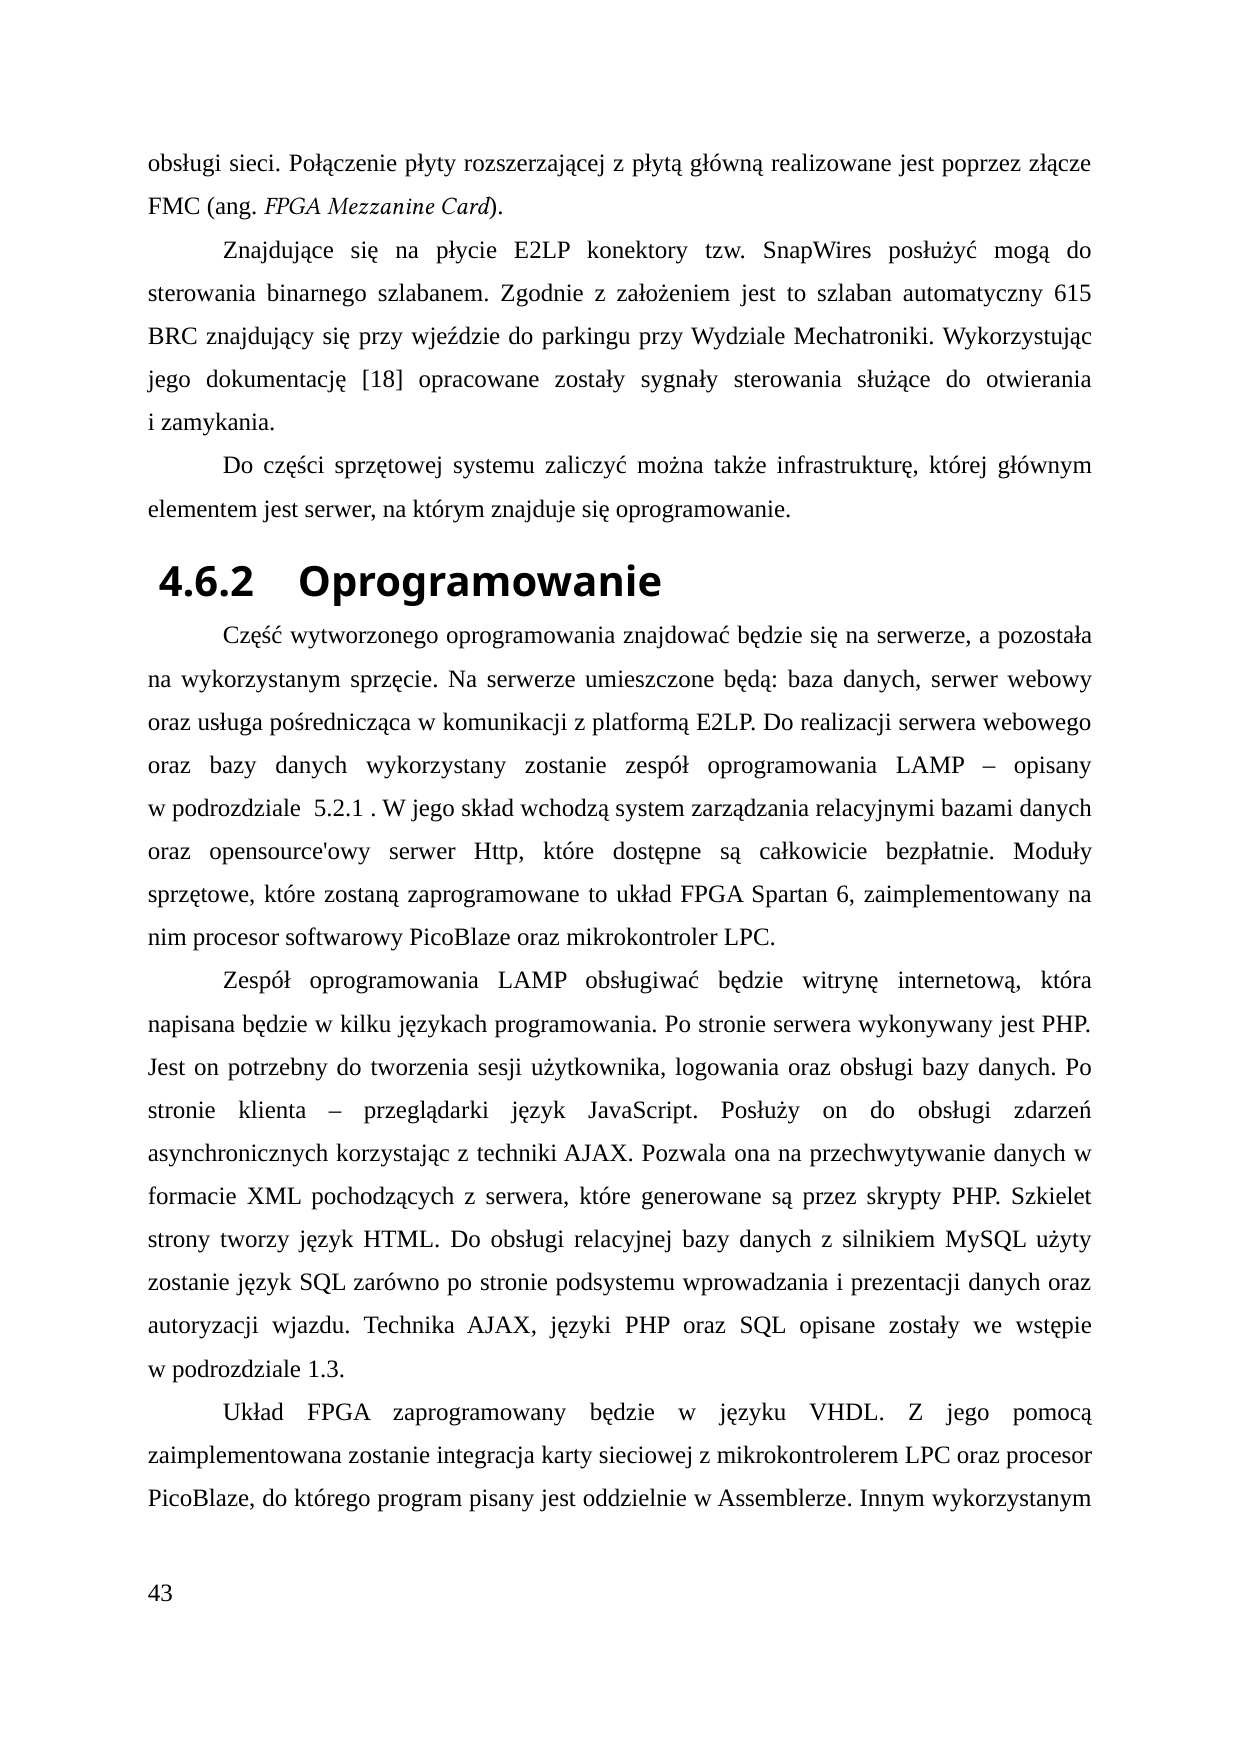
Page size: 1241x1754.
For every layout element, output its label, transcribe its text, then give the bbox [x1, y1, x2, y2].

text Znajdujące się na płycie E2LP konektory tzw. SnapWires posłużyć mogą do sterowania binarnego szlabanem. Zgodnie z założeniem jest to szlaban automatyczny 615 BRC znajdujący się przy wjeździe do parkingu przy Wydziale Mechatroniki. Wykorzystując jego dokumentację [18] opracowane zostały sygnały sterowania służące do otwierania i zamykania. [148, 235, 1093, 436]
text Część wytworzonego oprogramowania znajdować będzie się na serwerze, a pozostała na wykorzystanym sprzęcie. Na serwerze umieszczone będą: baza danych, serwer webowy oraz usługa pośrednicząca w komunikacji z platformą E2LP. Do realizacji serwera webowego oraz bazy danych wykorzystany zostanie zespół oprogramowania LAMP – opisany w podrozdziale 5.2.1. W jego skład wchodzą system zarządzania relacyjnymi bazami danych oraz opensource'owy serwer Http, które dostępne są całkowicie bezpłatnie. Moduły sprzętowe, które zostaną zaprogramowane to układ FPGA Spartan 6, zaimplementowany na nim procesor softwarowy PicoBlaze oraz mikrokontroler LPC. [148, 621, 1093, 951]
subtitle Oprogramowanie [148, 551, 1093, 608]
text Układ FPGA zaprogramowany będzie w języku VHDL. Z jego pomocą zaimplementowana zostanie integracja karty sieciowej z mikrokontrolerem LPC oraz procesor PicoBlaze, do którego program pisany jest oddzielnie w Assemblerze. Innym wykorzystanym [148, 1397, 1093, 1512]
text obsługi sieci. Połączenie płyty rozszerzającej z płytą główną realizowane jest poprzez złącze FMC (ang. FPGA Mezzanine Card). [148, 148, 1093, 220]
text Zespół oprogramowania LAMP obsługiwać będzie witrynę internetową, która napisana będzie w kilku językach programowania. Po stronie serwera wykonywany jest PHP. Jest on potrzebny do tworzenia sesji użytkownika, logowania oraz obsługi bazy danych. Po stronie klienta – przeglądarki język JavaScript. Posłuży on do obsługi zdarzeń asynchronicznych korzystając z techniki AJAX. Pozwala ona na przechwytywanie danych w formacie XML pochodzących z serwera, które generowane są przez skrypty PHP. Szkielet strony tworzy język HTML. Do obsługi relacyjnej bazy danych z silnikiem MySQL użyty zostanie język SQL zarówno po stronie podsystemu wprowadzania i prezentacji danych oraz autoryzacji wjazdu. Technika AJAX, języki PHP oraz SQL opisane zostały we wstępie w podrozdziale 1.3. [148, 966, 1093, 1382]
text Do części sprzętowej systemu zaliczyć można także infrastrukturę, której głównym elementem jest serwer, na którym znajduje się oprogramowanie. [148, 451, 1093, 522]
